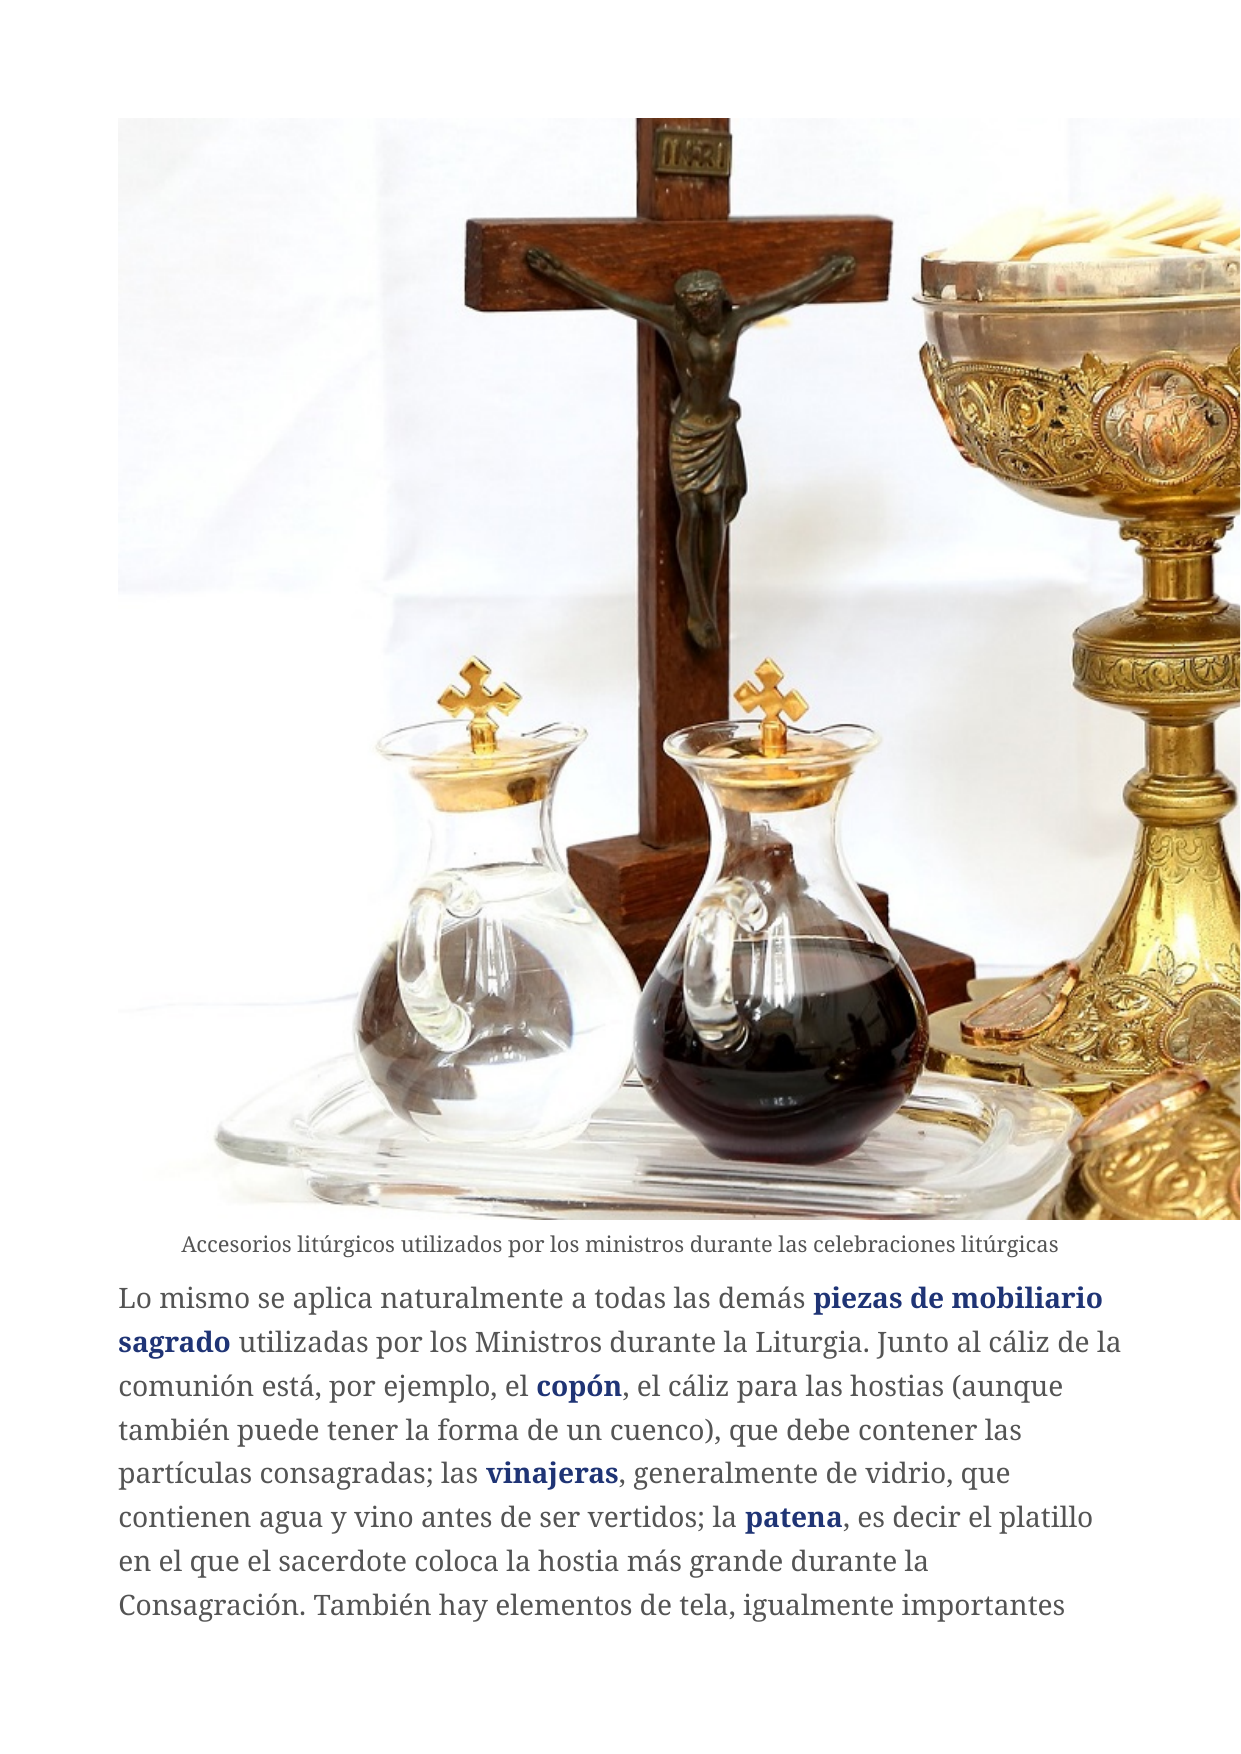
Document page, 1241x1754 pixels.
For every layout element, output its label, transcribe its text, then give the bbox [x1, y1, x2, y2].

text Lo mismo se aplica naturalmente a todas las demás piezas de mobiliario sagrado utilizadas por los Ministros durante la Liturgia. Junto al cáliz de la comunión está, por ejemplo, el copón, el cáliz para las hostias (aunque también puede tener la forma de un cuenco), que debe contener las partículas consagradas; las vinajeras, generalmente de vidrio, que contienen agua y vino antes de ser vertidos; la patena, es decir el platillo en el que el sacerdote coloca la hostia más grande durante la Consagración. También hay elementos de tela, igualmente importantes [118, 1273, 1122, 1623]
picture [118, 118, 1241, 1220]
text Accesorios litúrgicos utilizados por los ministros durante las celebraciones litúrgicas [118, 1220, 1122, 1259]
